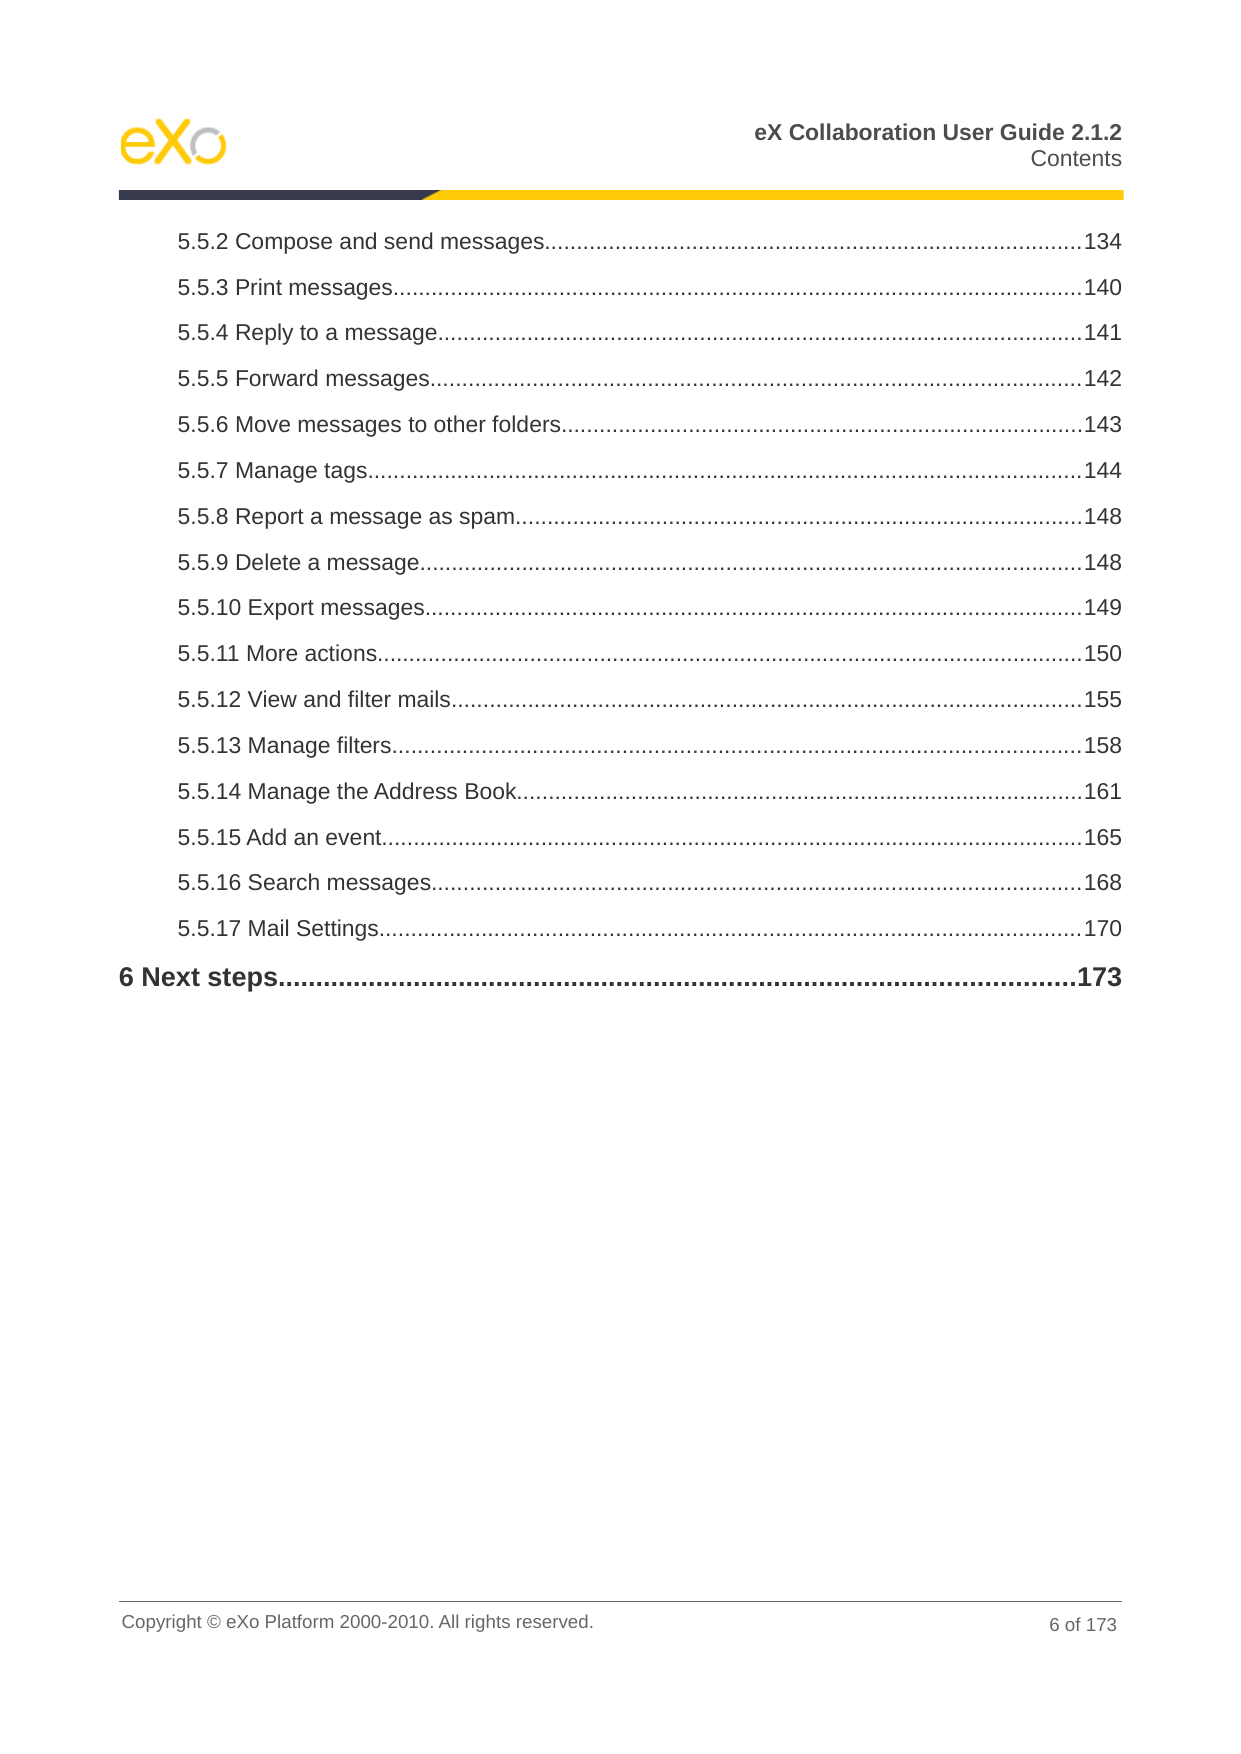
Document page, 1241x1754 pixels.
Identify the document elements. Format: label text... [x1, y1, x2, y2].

text 5.5.17 Mail Settings 170 [177, 915, 1122, 941]
text 5.5.16 Search messages 168 [177, 869, 1122, 896]
picture [118, 190, 1124, 200]
picture [120, 118, 227, 165]
text 5.5.5 Forward messages 142 [177, 365, 1122, 391]
text 5.5.8 Report a message as spam 148 [177, 503, 1122, 529]
text 5.5.3 Print messages 140 [177, 273, 1122, 300]
text 5.5.4 Reply to a message 141 [177, 319, 1122, 346]
text 5.5.2 Compose and send messages 134 [177, 228, 1122, 254]
text 5.5.14 Manage the Address Book 161 [177, 778, 1122, 804]
text 5.5.12 View and filter mails 155 [177, 686, 1122, 712]
text 5.5.11 More actions 150 [177, 640, 1122, 666]
text 6 Next steps 173 [118, 961, 1122, 992]
text 5.5.6 Move messages to other folders 143 [177, 411, 1122, 437]
text 5.5.7 Manage tags 144 [177, 457, 1122, 483]
text 5.5.9 Delete a message 148 [177, 548, 1122, 575]
text 5.5.15 Add an event 165 [177, 823, 1122, 850]
text 5.5.10 Export messages 149 [177, 594, 1122, 621]
text 5.5.13 Manage filters 158 [177, 732, 1122, 758]
